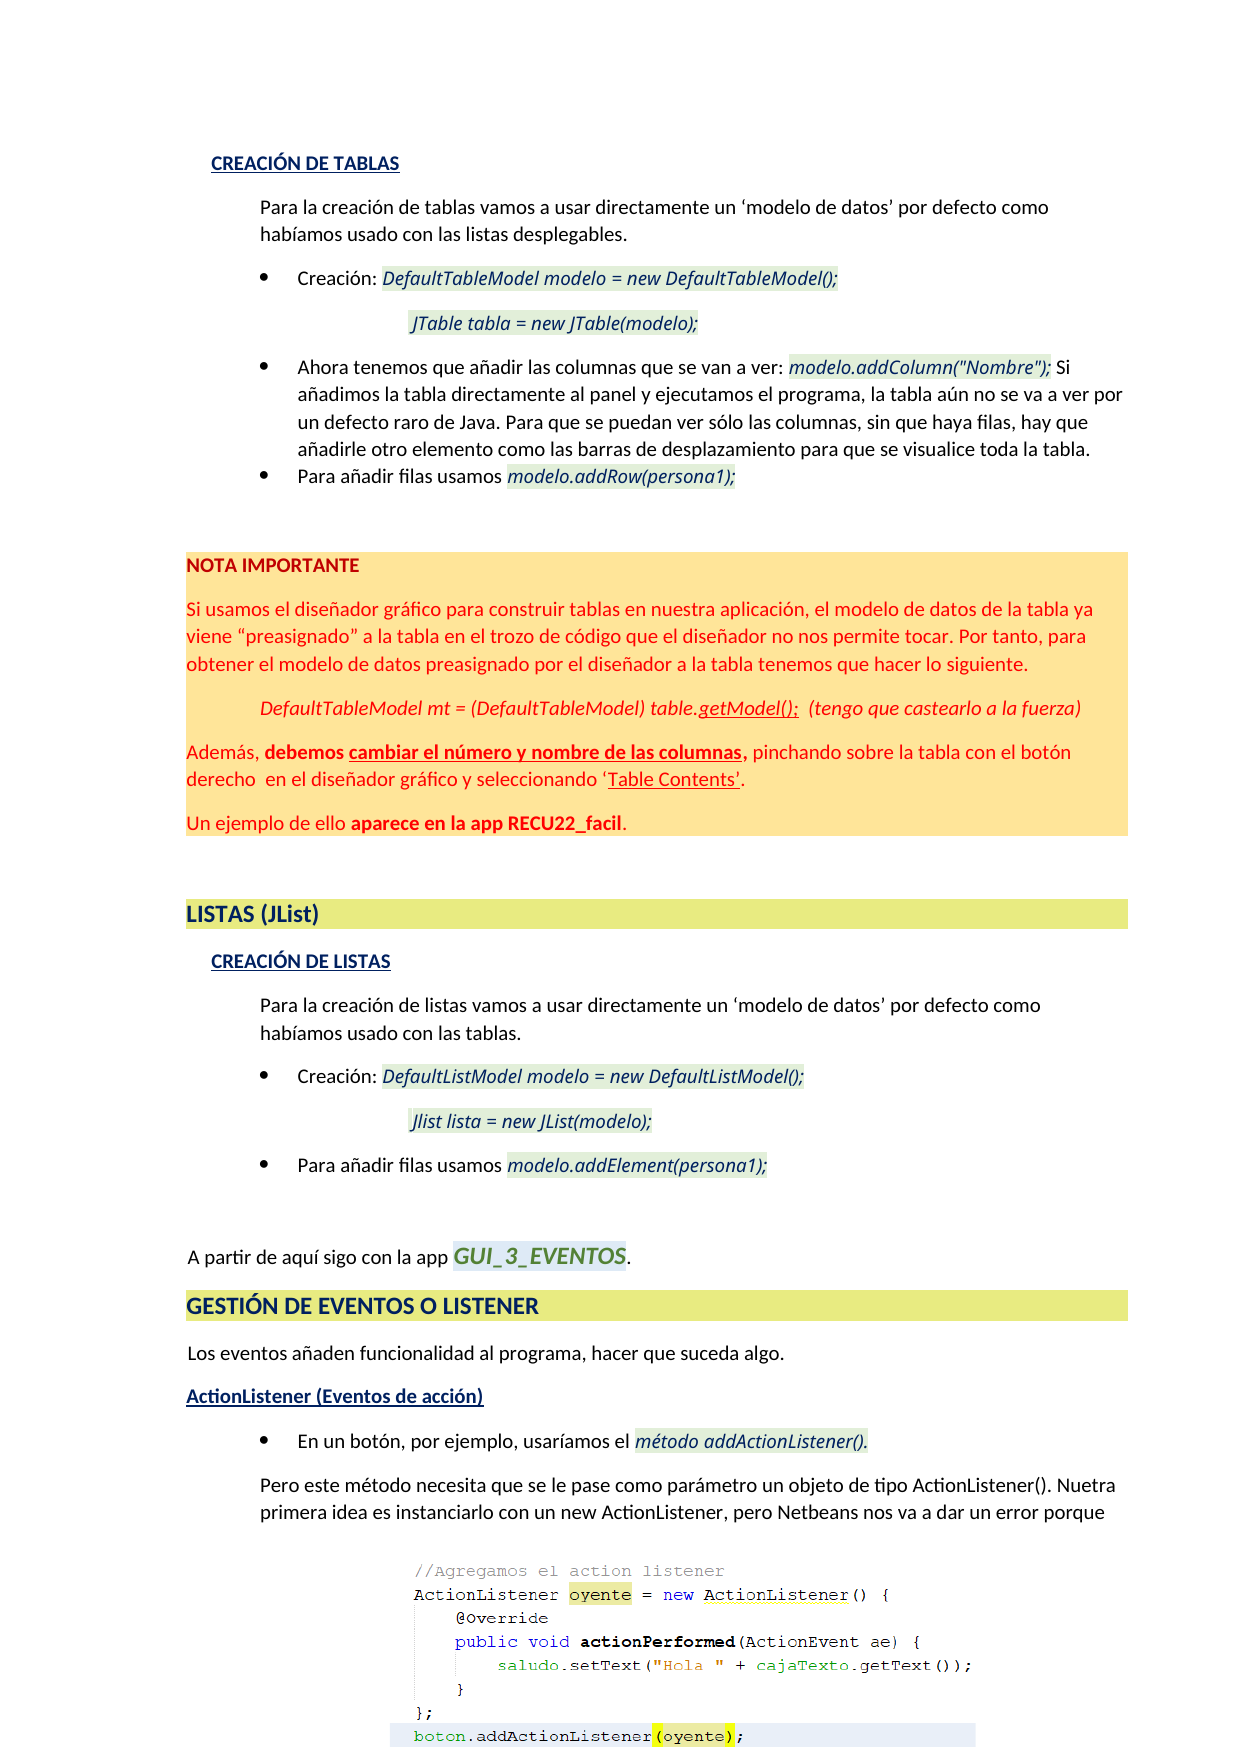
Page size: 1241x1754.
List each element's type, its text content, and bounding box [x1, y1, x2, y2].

list Ahora tenemos que añadir las columnas que se van a ver: modelo.addColumn("Nombre"); Si añadimos la tabla directamente al panel y ejecutamos el programa, la tabla aún no se va a ver por un defecto raro de Java. Para que se puedan ver sólo las columnas, sin que haya filas, hay que añadirle otro elemento como las barras de desplazamiento para que se visualice toda la tabla. [260, 354, 1128, 462]
text JTable tabla = new JTable(modelo); [407, 310, 1128, 335]
text CREACIÓN DE LISTAS [187, 948, 1128, 974]
list Para añadir filas usamos modelo.addElement(persona1); [260, 1152, 1128, 1178]
text Los eventos añaden funcionalidad al programa, hacer que suceda algo. [187, 1340, 1128, 1365]
text Para la creación de tablas vamos a usar directamente un ‘modelo de datos’ por defecto como habíamos usado con las listas desplegables. [260, 194, 1128, 247]
text GESTIÓN DE EVENTOS O LISTENER [186, 1290, 1128, 1321]
text Si usamos el diseñador gráfico para construir tablas en nuestra aplicación, el modelo de datos de la tabla ya viene “preasignado” a la tabla en el trozo de código que el diseñador no nos permite tocar. Por tanto, para obtener el modelo de datos preasignado por el diseñador a la tabla tenemos que hacer lo siguiente. [186, 596, 1128, 676]
list Para añadir filas usamos modelo.addRow(persona1); [260, 464, 1128, 489]
text CREACIÓN DE TABLAS [187, 150, 1128, 175]
text Para la creación de listas vamos a usar directamente un ‘modelo de datos’ por defecto como habíamos usado con las tablas. [260, 992, 1128, 1045]
text Además, debemos cambiar el número y nombre de las columnas, pinchando sobre la tabla con el botón derecho en el diseñador gráfico y seleccionando ‘Table Contents’. [186, 739, 1128, 792]
text Un ejemplo de ello aparece en la app RECU22_facil. [186, 811, 1128, 836]
text DefaultTableModel mt = (DefaultTableModel) table.getModel(); (tengo que castearlo a la fuerza) [186, 695, 1128, 720]
picture [389, 1551, 976, 1754]
text A partir de aquí sigo con la app GUI_3_EVENTOS. [187, 1241, 1128, 1271]
text NOTA IMPORTANTE [186, 552, 1128, 577]
list Creación: DefaultListModel modelo = new DefaultListModel(); [260, 1064, 1128, 1089]
list En un botón, por ejemplo, usaríamos el método addActionListener(). [260, 1428, 1128, 1453]
list Creación: DefaultTableModel modelo = new DefaultTableModel(); [260, 266, 1128, 291]
text Pero este método necesita que se le pase como parámetro un objeto de tipo ActionListener(). Nuetra primera idea es instanciarlo con un new ActionListener, pero Netbeans nos va a dar un error porque [260, 1472, 1128, 1525]
text LISTAS (JList) [186, 899, 1128, 929]
text Jlist lista = new JList(modelo); [407, 1108, 1128, 1133]
text ActionListener (Eventos de acción) [186, 1384, 1128, 1409]
